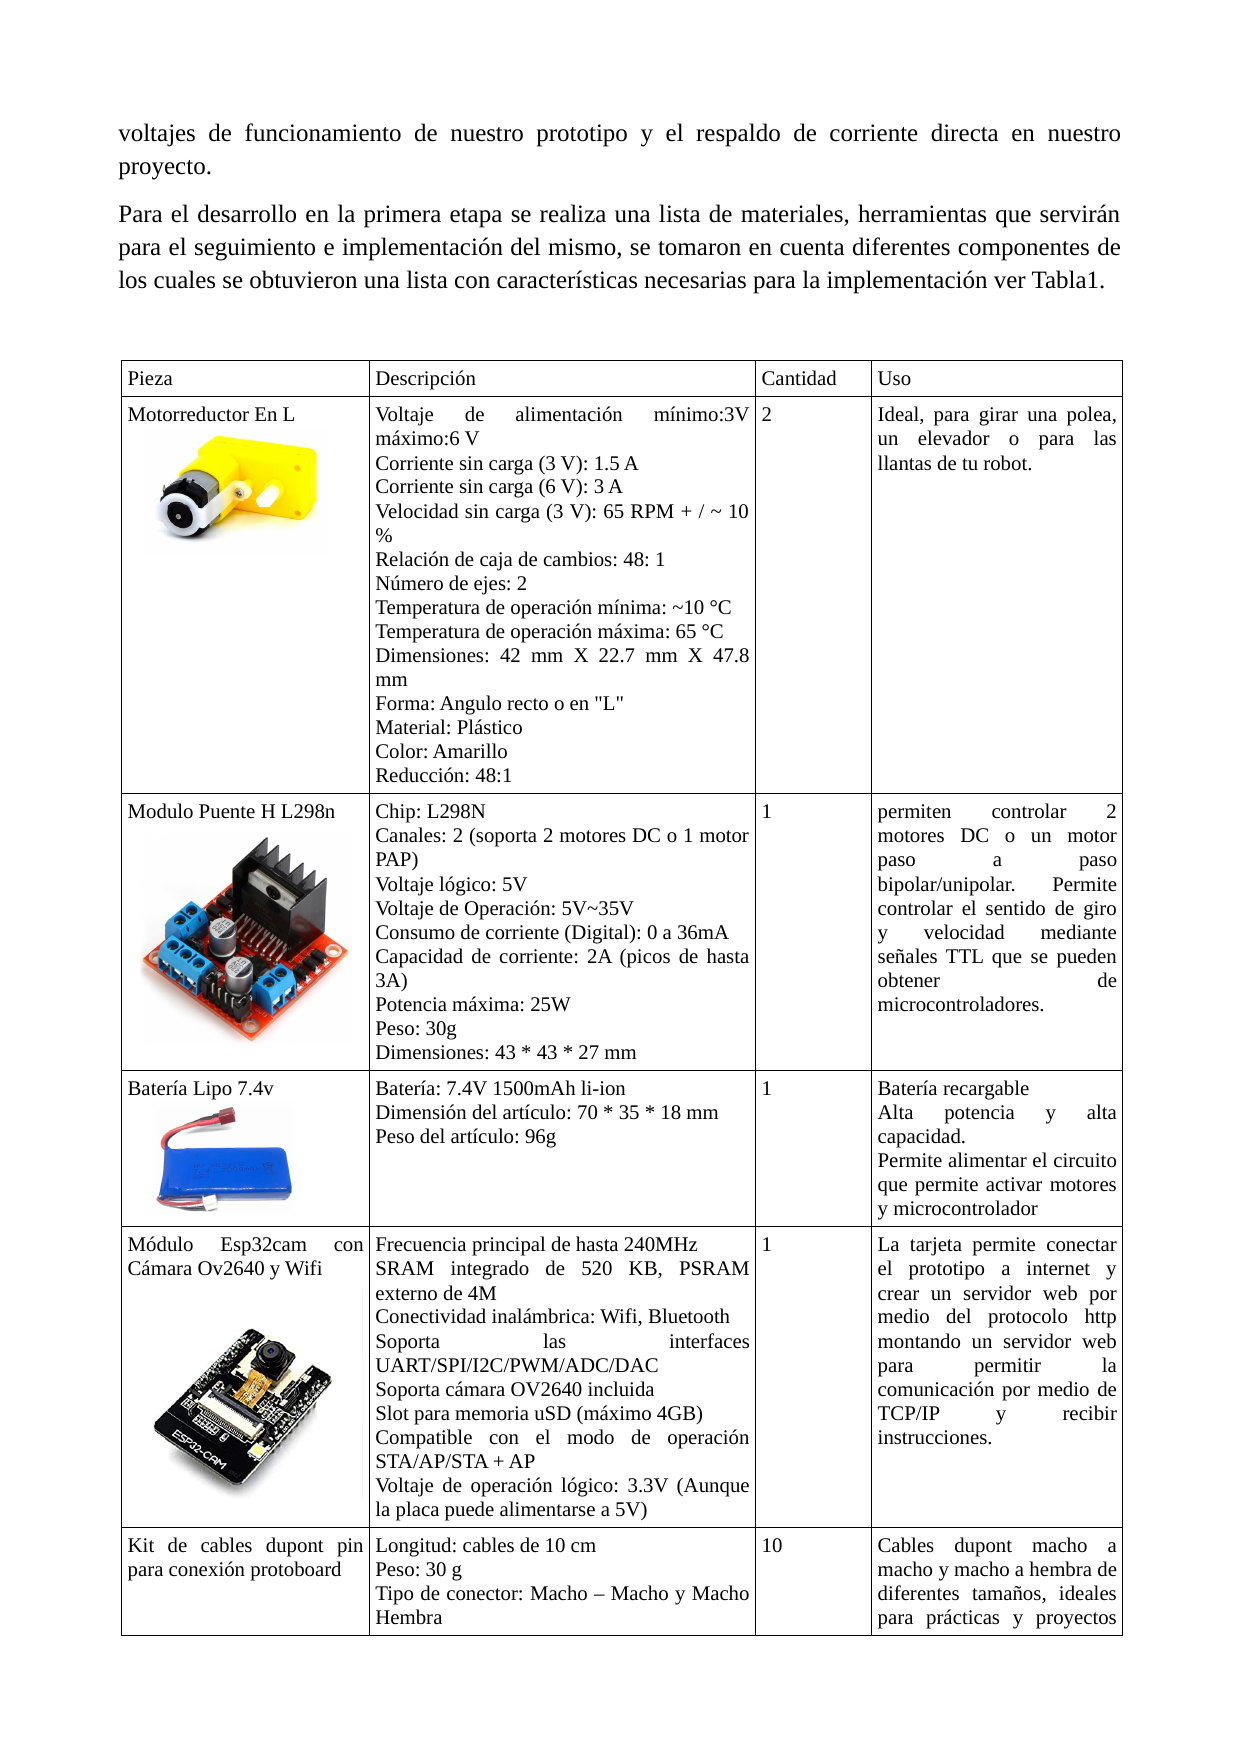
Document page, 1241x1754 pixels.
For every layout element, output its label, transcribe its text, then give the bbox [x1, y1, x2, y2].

table_cell Batería Lipo 7.4v [122, 1071, 369, 1226]
table_cell permiten controlar 2 motores DC o un motor paso a paso bipolar/unipolar. Permite controlar el sentido de giro y velocidad mediante señales TTL que se pueden obtener de microcontroladores. [872, 794, 1122, 1070]
table_cell Motorreductor En L [122, 397, 369, 793]
text Para el desarrollo en la primera etapa se realiza una lista de materiales, herramientas que servirán para el seguimiento e implementación del mismo, se tomaron en cuenta diferentes componentes de los cuales se obtuvieron una lista con características necesarias para la implementación ver Tabla1. [118, 199, 1122, 293]
table_header Pieza [122, 361, 369, 396]
table_cell 1 [756, 1227, 871, 1527]
table_cell 10 [756, 1528, 871, 1635]
table_cell 1 [756, 1071, 871, 1226]
table_cell Voltaje de alimentación mínimo:3V máximo:6 V Corriente sin carga (3 V): 1.5 A Corriente sin carga (6 V): 3 A Velocidad sin carga (3 V): 65 RPM + / ~ 10 % Relación de caja de cambios: 48: 1 Número de ejes: 2 Temperatura de operación mínima: ~10 °C Temperatura de operación máxima: 65 °C Dimensiones: 42 mm X 22.7 mm X 47.8 mm Forma: Angulo recto o en "L" Material: Plástico Color: Amarillo Reducción: 48:1 [370, 397, 755, 793]
table_cell Frecuencia principal de hasta 240MHz SRAM integrado de 520 KB, PSRAM externo de 4M Conectividad inalámbrica: Wifi, Bluetooth Soporta las interfaces UART/SPI/I2C/PWM/ADC/DAC Soporta cámara OV2640 incluida Slot para memoria uSD (máximo 4GB) Compatible con el modo de operación STA/AP/STA + AP Voltaje de operación lógico: 3.3V (Aunque la placa puede alimentarse a 5V) [370, 1227, 755, 1527]
table_cell Chip: L298N Canales: 2 (soporta 2 motores DC o 1 motor PAP) Voltaje lógico: 5V Voltaje de Operación: 5V~35V Consumo de corriente (Digital): 0 a 36mA Capacidad de corriente: 2A (picos de hasta 3A) Potencia máxima: 25W Peso: 30g Dimensiones: 43 * 43 * 27 mm [370, 794, 755, 1070]
table_header Uso [872, 361, 1122, 396]
table_cell Kit de cables dupont pin para conexión protoboard [122, 1528, 369, 1635]
table_cell 2 [756, 397, 871, 793]
table_header Descripción [370, 361, 755, 396]
table_cell Cables dupont macho a macho y macho a hembra de diferentes tamaños, ideales para prácticas y proyectos [872, 1528, 1122, 1635]
table_cell Ideal, para girar una polea, un elevador o para las llantas de tu robot. [872, 397, 1122, 793]
table_cell 1 [756, 794, 871, 1070]
table_cell La tarjeta permite conectar el prototipo a internet y crear un servidor web por medio del protocolo http montando un servidor web para permitir la comunicación por medio de TCP/IP y recibir instrucciones. [872, 1227, 1122, 1527]
table_cell Modulo Puente H L298n [122, 794, 369, 1070]
text voltajes de funcionamiento de nuestro prototipo y el respaldo de corriente directa en nuestro proyecto. [118, 118, 1122, 180]
table_cell Batería: 7.4V 1500mAh li-ion Dimensión del artículo: 70 * 35 * 18 mm Peso del artículo: 96g [370, 1071, 755, 1226]
table_cell Batería recargable Alta potencia y alta capacidad. Permite alimentar el circuito que permite activar motores y microcontrolador [872, 1071, 1122, 1226]
table_cell Longitud: cables de 10 cm Peso: 30 g Tipo de conector: Macho – Macho y Macho Hembra [370, 1528, 755, 1635]
table_cell Módulo Esp32cam con Cámara Ov2640 y Wifi [122, 1227, 369, 1527]
table_header Cantidad [756, 361, 871, 396]
